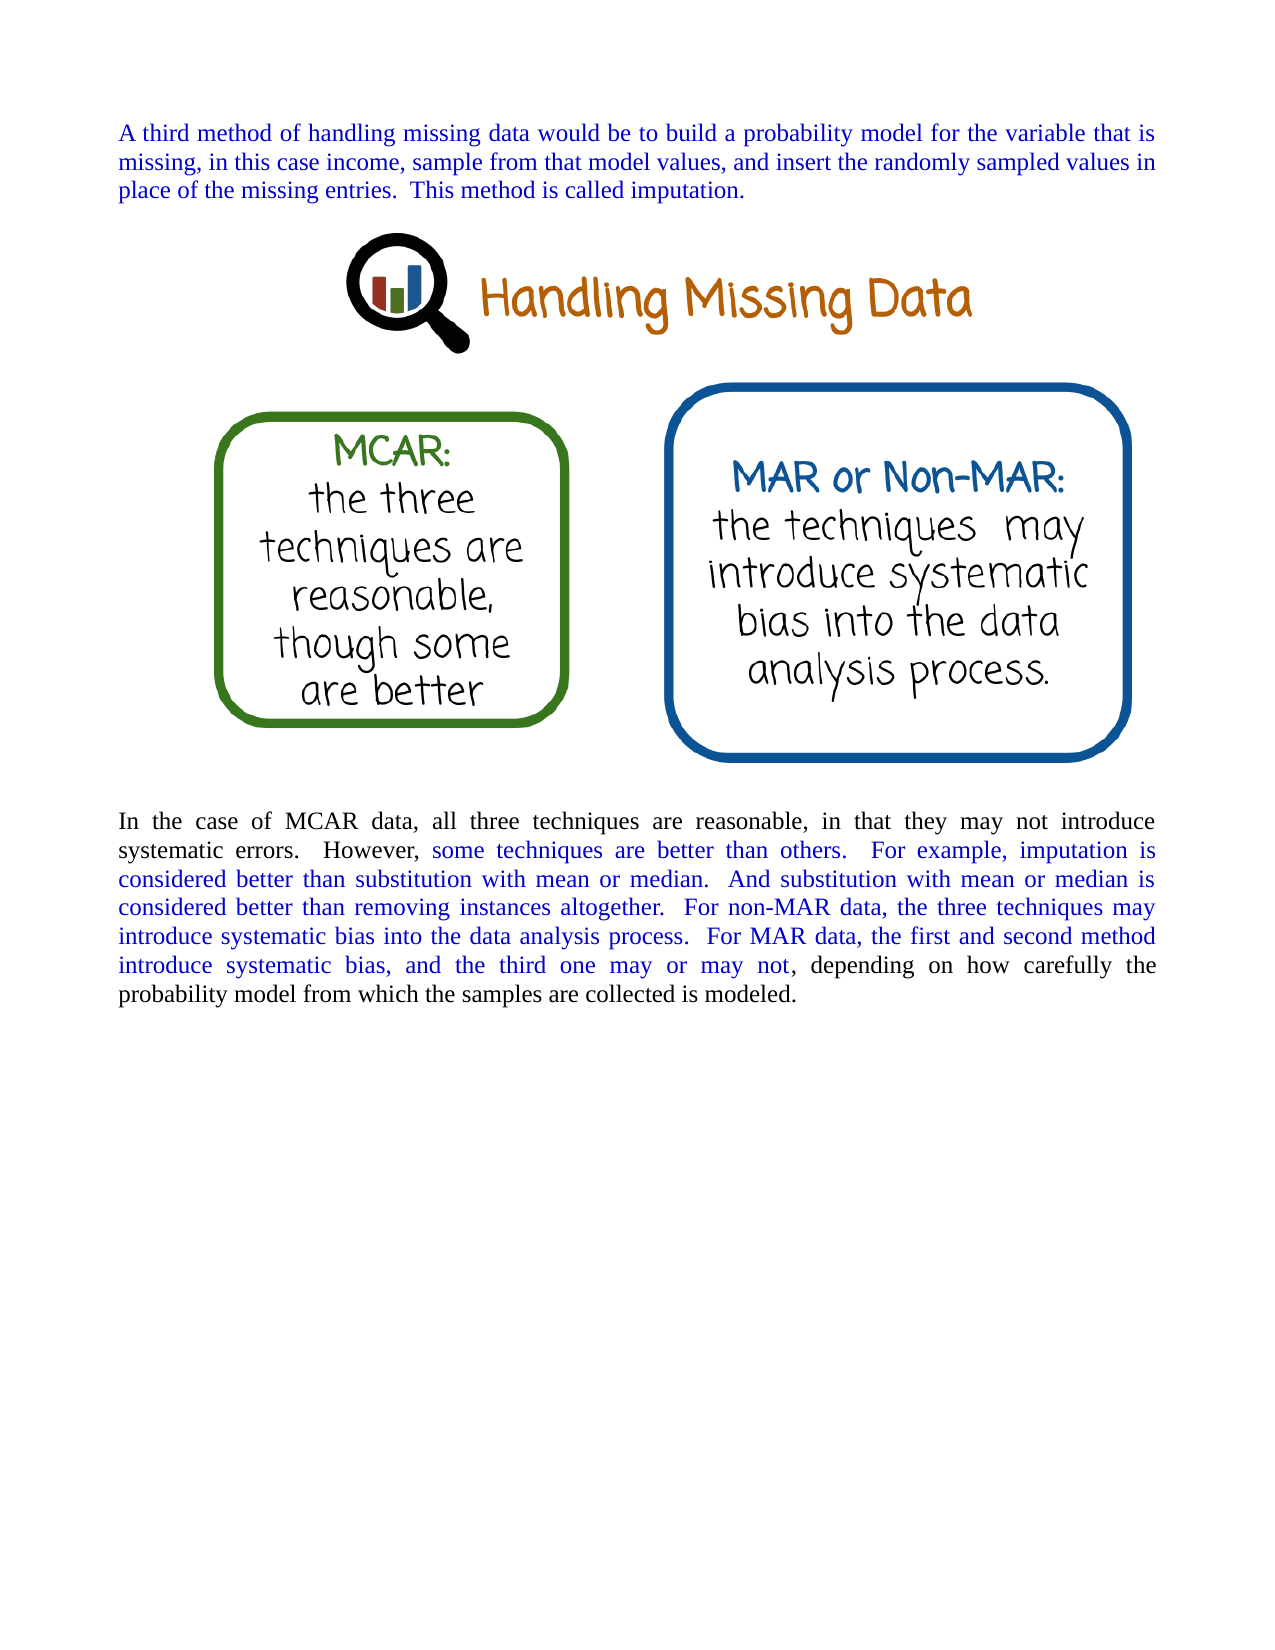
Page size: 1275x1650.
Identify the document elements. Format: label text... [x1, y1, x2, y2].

text A third method of handling missing data would be to build a probability model for the variable that is missing, in this case income, sample from that model values, and insert the randomly sampled values in place of the missing entries. This method is called imputation. [118, 118, 1157, 204]
text In the case of MCAR data, all three techniques are reasonable, in that they may not introduce systematic errors. However, some techniques are better than others. For example, imputation is considered better than substitution with mean or median. And substitution with mean or median is considered better than removing instances altogether. For non-MAR data, the three techniques may introduce systematic bias into the data analysis process. For MAR data, the first and second method introduce systematic bias, and the third one may or may not, depending on how carefully the probability model from which the samples are collected is modeled. [118, 806, 1157, 1007]
picture [118, 233, 1157, 778]
